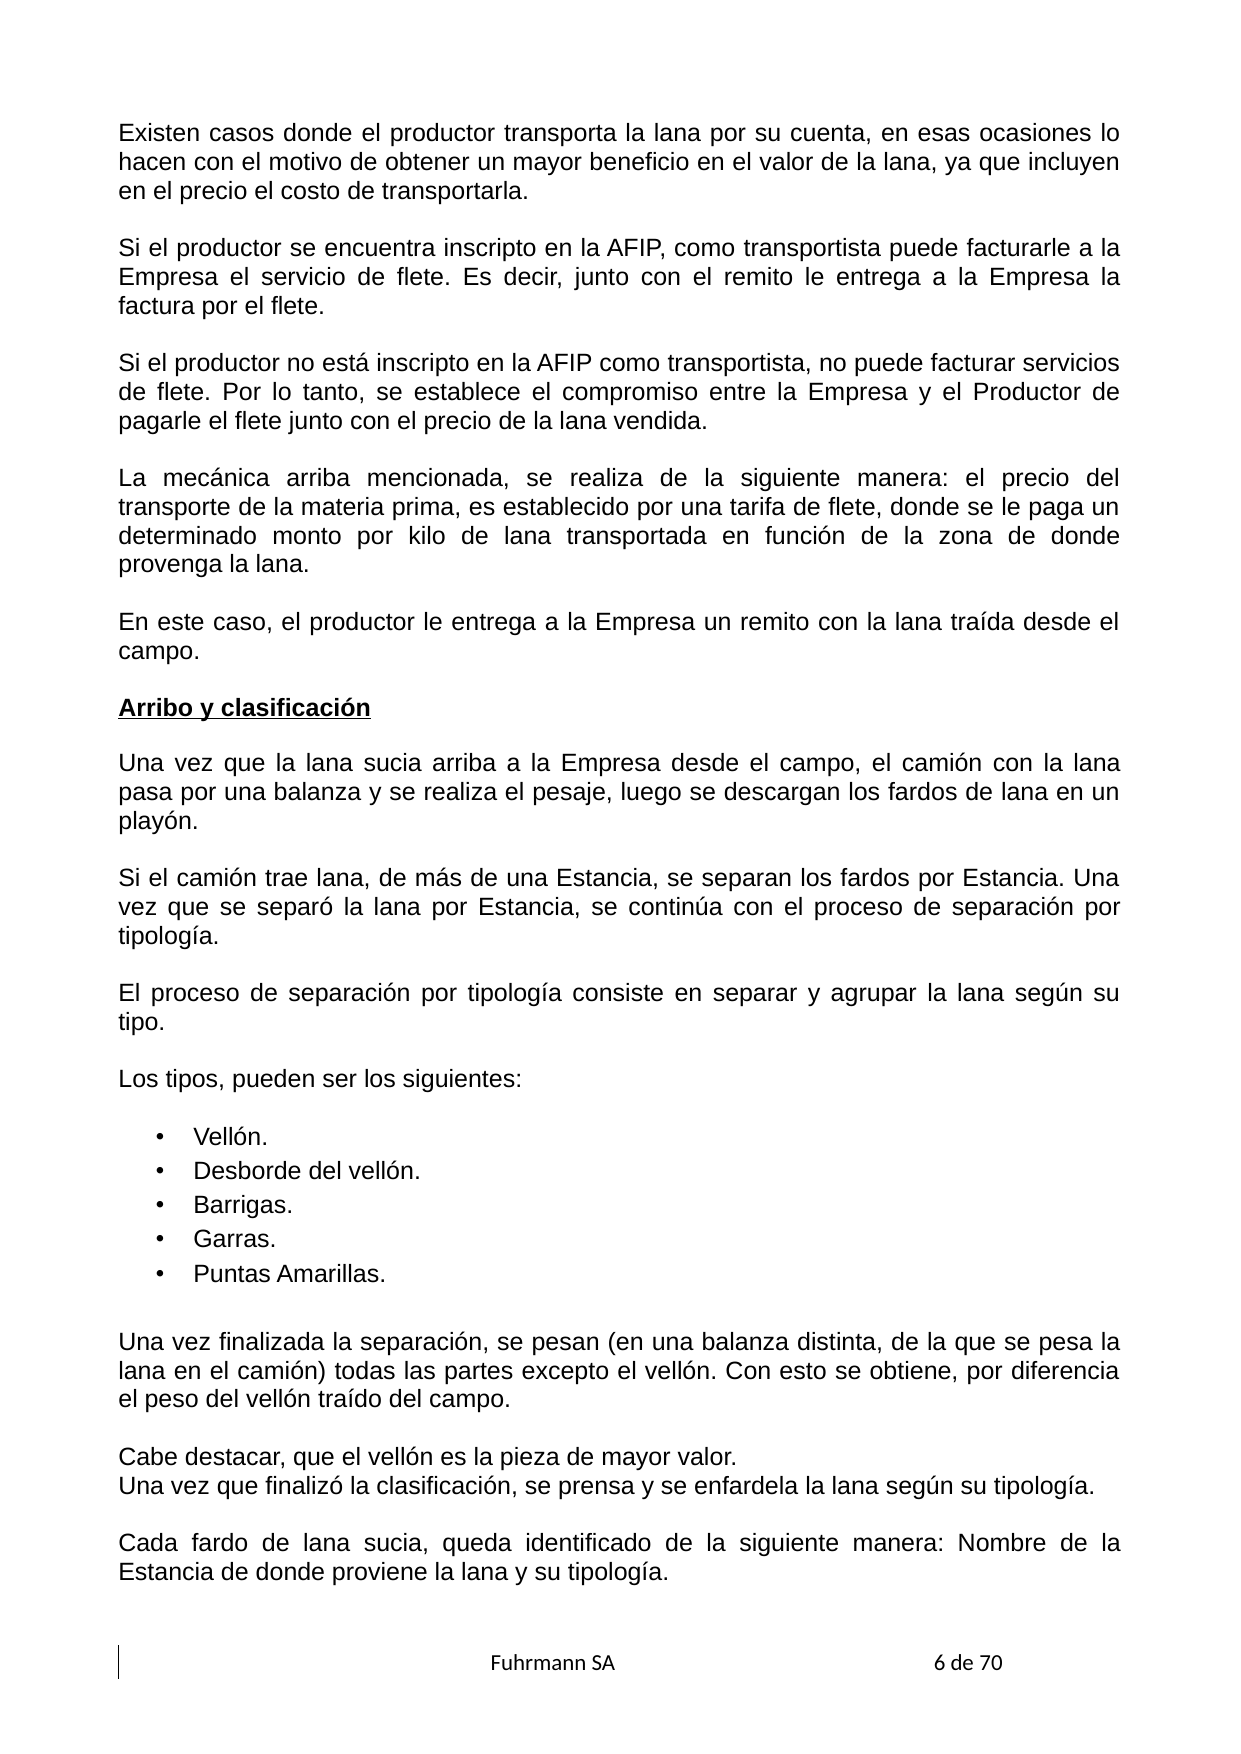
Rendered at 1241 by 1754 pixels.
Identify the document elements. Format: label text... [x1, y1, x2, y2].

list Desborde del vellón. [156, 1156, 1122, 1185]
list Garras. [156, 1224, 1122, 1253]
text En este caso, el productor le entrega a la Empresa un remito con la lana traída desde el campo. [118, 607, 1122, 664]
text Si el productor se encuentra inscripto en la AFIP, como transportista puede facturarle a la Empresa el servicio de flete. Es decir, junto con el remito le entrega a la Empresa la factura por el flete. [118, 233, 1122, 319]
text Cada fardo de lana sucia, queda identificado de la siguiente manera: Nombre de la Estancia de donde proviene la lana y su tipología. [118, 1528, 1122, 1586]
text Una vez finalizada la separación, se pesan (en una balanza distinta, de la que se pesa la lana en el camión) todas las partes excepto el vellón. Con esto se obtiene, por diferencia el peso del vellón traído del campo. [118, 1327, 1122, 1413]
list Barrigas. [156, 1190, 1122, 1219]
text Una vez que finalizó la clasificación, se prensa y se enfardela la lana según su tipología. [118, 1471, 1122, 1499]
list Puntas Amarillas. [156, 1259, 1122, 1287]
text Si el camión trae lana, de más de una Estancia, se separan los fardos por Estancia. Una vez que se separó la lana por Estancia, se continúa con el proceso de separación por tipología. [118, 863, 1122, 949]
text La mecánica arriba mencionada, se realiza de la siguiente manera: el precio del transporte de la materia prima, es establecido por una tarifa de flete, donde se le paga un determinado monto por kilo de lana transportada en función de la zona de donde provenga la lana. [118, 463, 1122, 578]
text Una vez que la lana sucia arriba a la Empresa desde el campo, el camión con la lana pasa por una balanza y se realiza el pesaje, luego se descargan los fardos de lana en un playón. [118, 748, 1122, 834]
text Si el productor no está inscripto en la AFIP como transportista, no puede facturar servicios de flete. Por lo tanto, se establece el compromiso entre la Empresa y el Productor de pagarle el flete junto con el precio de la lana vendida. [118, 348, 1122, 434]
text Cabe destacar, que el vellón es la pieza de mayor valor. [118, 1442, 1122, 1471]
text Arribo y clasificación [118, 693, 1122, 722]
text El proceso de separación por tipología consiste en separar y agrupar la lana según su tipo. [118, 978, 1122, 1036]
list Vellón. [156, 1122, 1122, 1151]
text Existen casos donde el productor transporta la lana por su cuenta, en esas ocasiones lo hacen con el motivo de obtener un mayor beneficio en el valor de la lana, ya que incluyen en el precio el costo de transportarla. [118, 118, 1122, 204]
text Los tipos, pueden ser los siguientes: [118, 1064, 1122, 1093]
